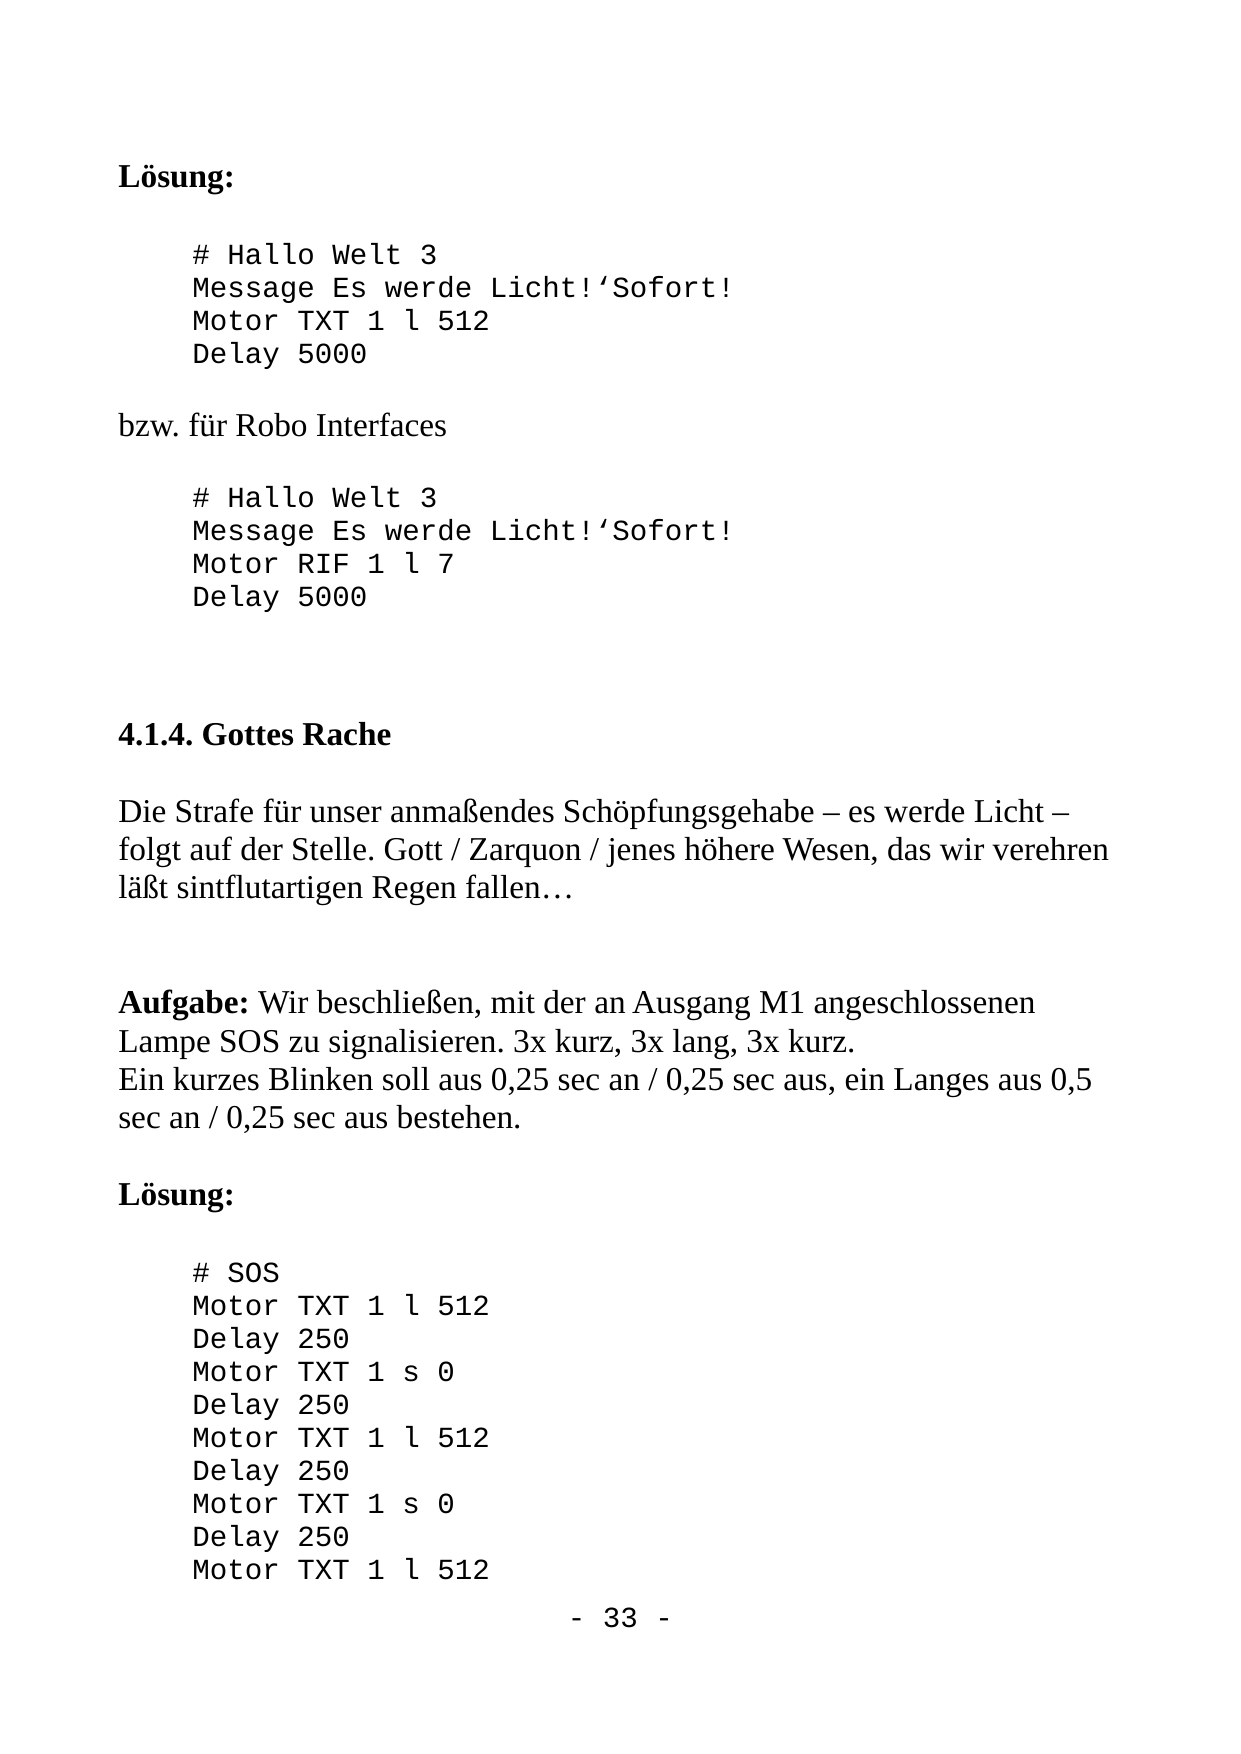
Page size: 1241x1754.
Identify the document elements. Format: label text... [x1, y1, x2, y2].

text Motor TXT 1 l 512 [118, 1423, 1122, 1456]
text # SOS [118, 1251, 1122, 1291]
text 4.1.4. Gottes Rache [118, 714, 1122, 753]
text Lösung: [118, 1174, 1122, 1213]
text Motor TXT 1 l 512 [118, 1291, 1122, 1324]
text Delay 250 [118, 1324, 1122, 1357]
text Delay 5000 [118, 339, 1122, 372]
text Motor RIF 1 l 7 [118, 549, 1122, 582]
text # Hallo Welt 3 [118, 476, 1122, 516]
text Die Strafe für unser anmaßendes Schöpfungsgehabe – es werde Licht – folgt auf der Stelle. Gott / Zarquon / jenes höhere Wesen, das wir verehren läßt sintflutartigen Regen fallen… [118, 791, 1122, 906]
text Lösung: [118, 156, 1122, 195]
text Motor TXT 1 l 512 [118, 306, 1122, 339]
text Ein kurzes Blinken soll aus 0,25 sec an / 0,25 sec aus, ein Langes aus 0,5 sec an / 0,25 sec aus bestehen. [118, 1059, 1122, 1136]
text Message Es werde Licht!‘Sofort! [118, 273, 1122, 306]
text Aufgabe: Wir beschließen, mit der an Ausgang M1 angeschlossenen Lampe SOS zu signalisieren. 3x kurz, 3x lang, 3x kurz. [118, 983, 1122, 1059]
text Motor TXT 1 s 0 [118, 1357, 1122, 1390]
text Delay 250 [118, 1456, 1122, 1489]
text Motor TXT 1 l 512 [118, 1555, 1122, 1588]
text bzw. für Robo Interfaces [118, 405, 1122, 443]
text Motor TXT 1 s 0 [118, 1489, 1122, 1522]
text Message Es werde Licht!‘Sofort! [118, 516, 1122, 549]
text Delay 250 [118, 1390, 1122, 1423]
text Delay 250 [118, 1522, 1122, 1555]
text # Hallo Welt 3 [118, 233, 1122, 273]
text Delay 5000 [118, 582, 1122, 615]
